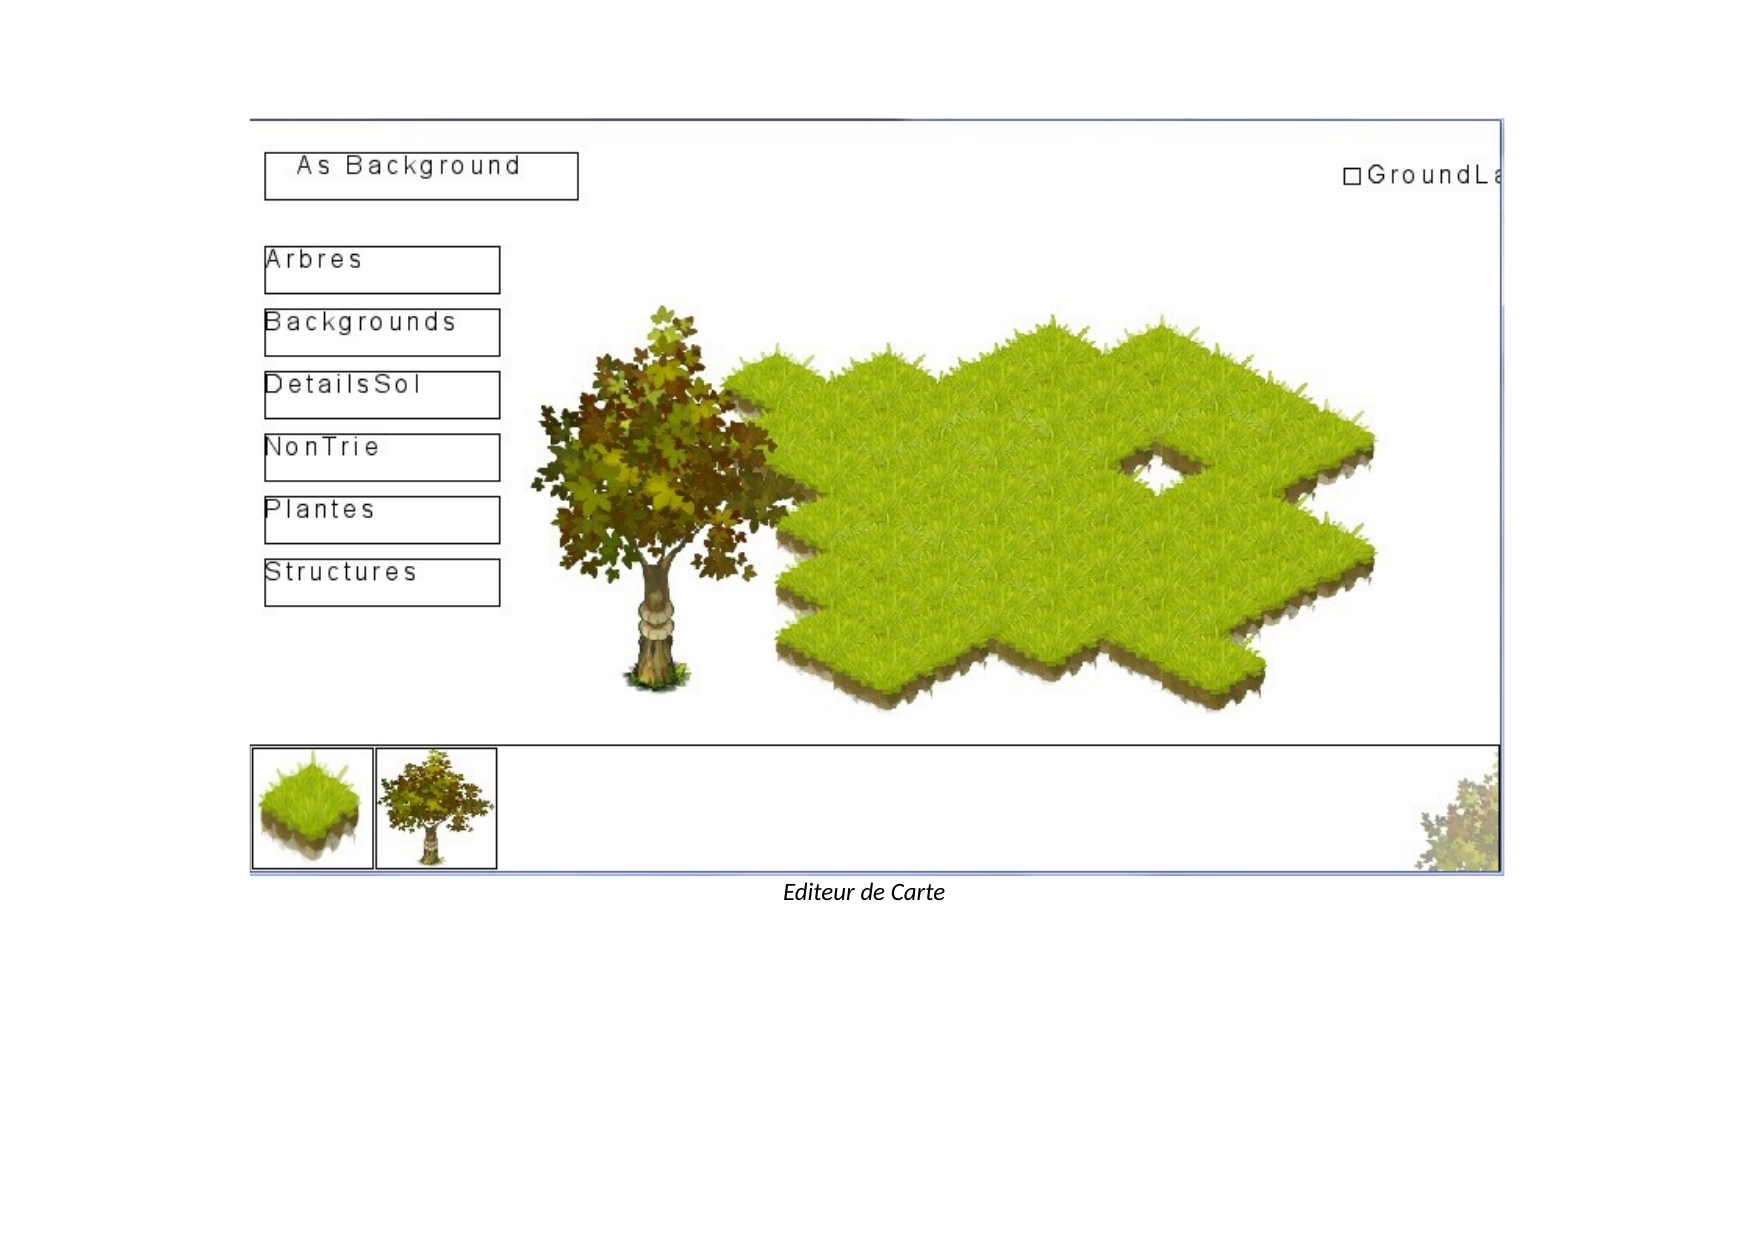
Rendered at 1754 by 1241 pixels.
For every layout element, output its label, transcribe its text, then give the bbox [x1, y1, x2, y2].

text Editeur de Carte [118, 118, 1636, 906]
picture [249, 118, 1505, 876]
